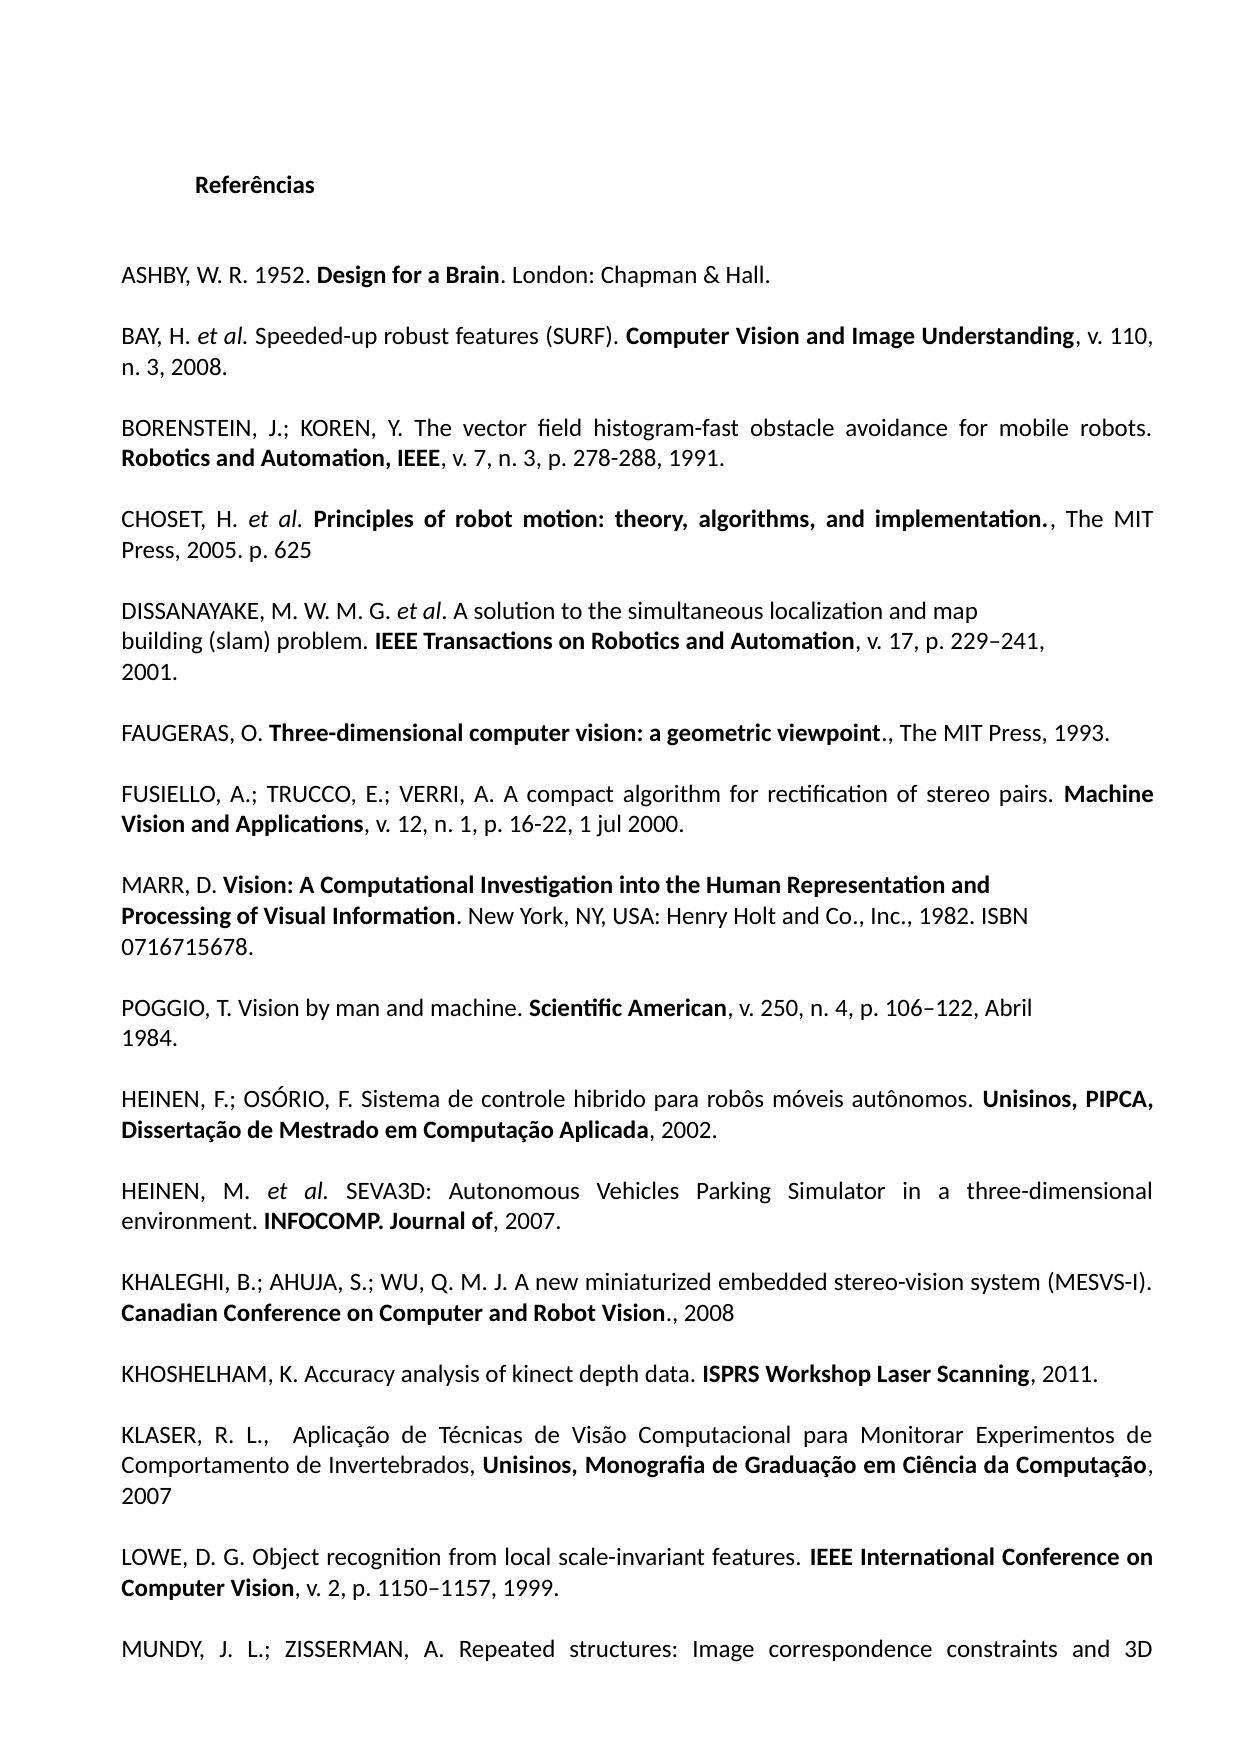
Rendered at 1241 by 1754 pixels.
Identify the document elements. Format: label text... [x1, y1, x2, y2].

text BAY, H. et al. Speeded-up robust features (SURF). Computer Vision and Image Understanding, v. 110, n. 3, 2008. [121, 320, 1154, 381]
text LOWE, D. G. Object recognition from local scale-invariant features. IEEE International Conference on Computer Vision, v. 2, p. 1150–1157, 1999. [121, 1541, 1154, 1602]
text CHOSET, H. et al. Principles of robot motion: theory, algorithms, and implementation., The MIT Press, 2005. p. 625 [121, 503, 1154, 564]
text Referências [121, 169, 1154, 200]
text MARR, D. Vision: A Computational Investigation into the Human Representation and [121, 870, 1154, 900]
text 1984. [121, 1022, 1154, 1053]
text KHALEGHI, B.; AHUJA, S.; WU, Q. M. J. A new miniaturized embedded stereo-vision system (MESVS-I). Canadian Conference on Computer and Robot Vision., 2008 [121, 1266, 1154, 1327]
text ASHBY, W. R. 1952. Design for a Brain. London: Chapman & Hall. [121, 259, 1154, 290]
text 2001. [121, 656, 1154, 687]
text FAUGERAS, O. Three-dimensional computer vision: a geometric viewpoint., The MIT Press, 1993. [121, 717, 1154, 748]
text MUNDY, J. L.; ZISSERMAN, A. Repeated structures: Image correspondence constraints and 3D [121, 1633, 1154, 1663]
text KHOSHELHAM, K. Accuracy analysis of kinect depth data. ISPRS Workshop Laser Scanning, 2011. [121, 1358, 1154, 1388]
text HEINEN, M. et al. SEVA3D: Autonomous Vehicles Parking Simulator in a three-dimensional environment. INFOCOMP. Journal of, 2007. [121, 1175, 1154, 1236]
text 0716715678. [121, 931, 1154, 961]
text BORENSTEIN, J.; KOREN, Y. The vector field histogram-fast obstacle avoidance for mobile robots. Robotics and Automation, IEEE, v. 7, n. 3, p. 278-288, 1991. [121, 412, 1154, 473]
text KLASER, R. L., Aplicação de Técnicas de Visão Computacional para Monitorar Experimentos de Comportamento de Invertebrados, Unisinos, Monografia de Graduação em Ciência da Computação, 2007 [121, 1419, 1154, 1511]
text POGGIO, T. Vision by man and machine. Scientiﬁc American, v. 250, n. 4, p. 106–122, Abril [121, 992, 1154, 1022]
text FUSIELLO, A.; TRUCCO, E.; VERRI, A. A compact algorithm for rectification of stereo pairs. Machine Vision and Applications, v. 12, n. 1, p. 16-22, 1 jul 2000. [121, 778, 1154, 839]
text DISSANAYAKE, M. W. M. G. et al. A solution to the simultaneous localization and map [121, 595, 1154, 626]
text Processing of Visual Information. New York, NY, USA: Henry Holt and Co., Inc., 1982. ISBN [121, 900, 1154, 931]
text HEINEN, F.; OSÓRIO, F. Sistema de controle hibrido para robôs móveis autônomos. Unisinos, PIPCA, Dissertação de Mestrado em Computação Aplicada, 2002. [121, 1083, 1154, 1144]
text building (slam) problem. IEEE Transactions on Robotics and Automation, v. 17, p. 229–241, [121, 626, 1154, 656]
